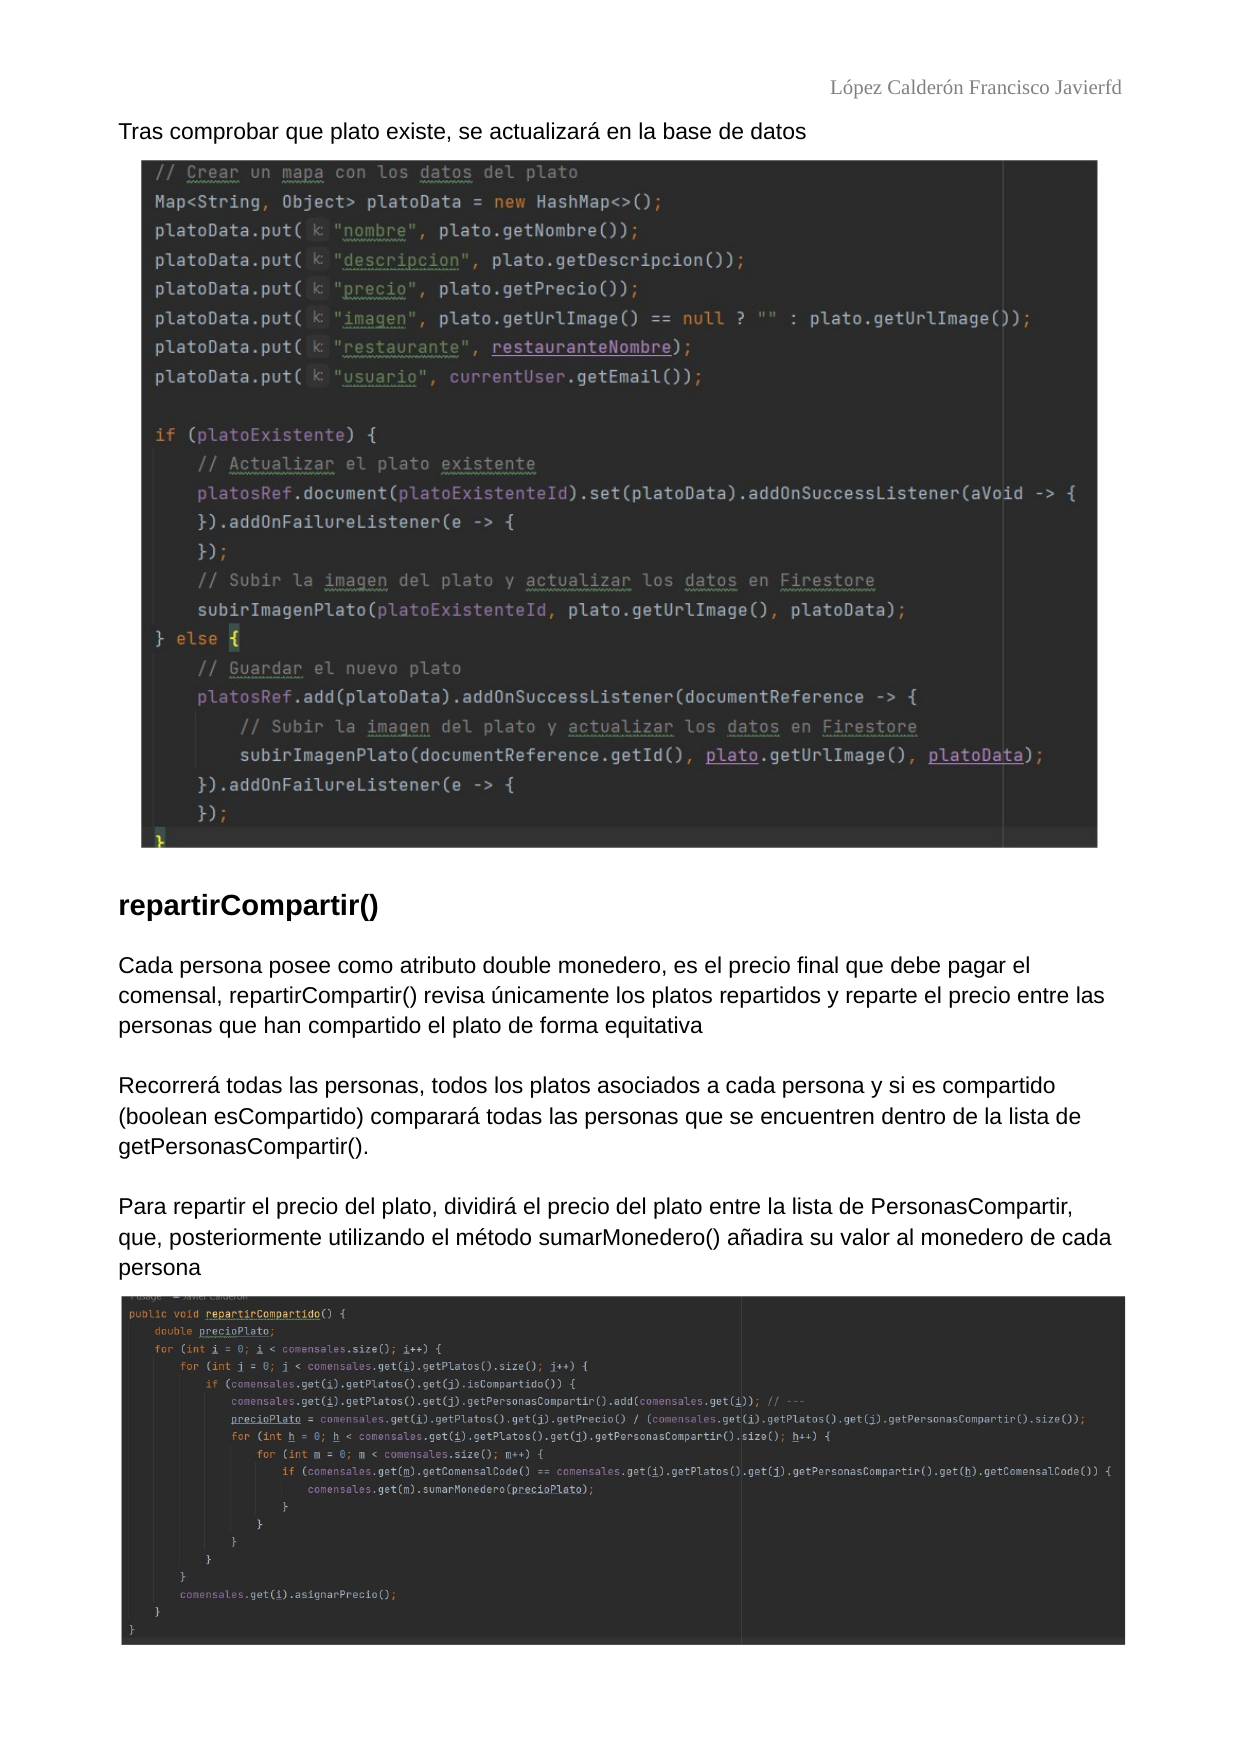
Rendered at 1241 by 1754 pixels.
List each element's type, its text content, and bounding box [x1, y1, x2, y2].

text Recorrerá todas las personas, todos los platos asociados a cada persona y si es compartido (boolean esCompartido) comparará todas las personas que se encuentren dentro de la lista de getPersonasCompartir(). [118, 1072, 1122, 1159]
text Tras comprobar que plato existe, se actualizará en la base de datos [118, 118, 1122, 144]
text Cada persona posee como atributo double monedero, es el precio final que debe pagar el comensal, repartirCompartir() revisa únicamente los platos repartidos y reparte el precio entre las personas que han compartido el plato de forma equitativa [118, 952, 1122, 1038]
picture [141, 160, 1098, 848]
subtitle repartirCompartir() [118, 888, 1122, 921]
picture [121, 1296, 1126, 1645]
text Para repartir el precio del plato, dividirá el precio del plato entre la lista de PersonasCompartir, que, posteriormente utilizando el método sumarMonedero() añadira su valor al monedero de cada persona [118, 1193, 1122, 1280]
